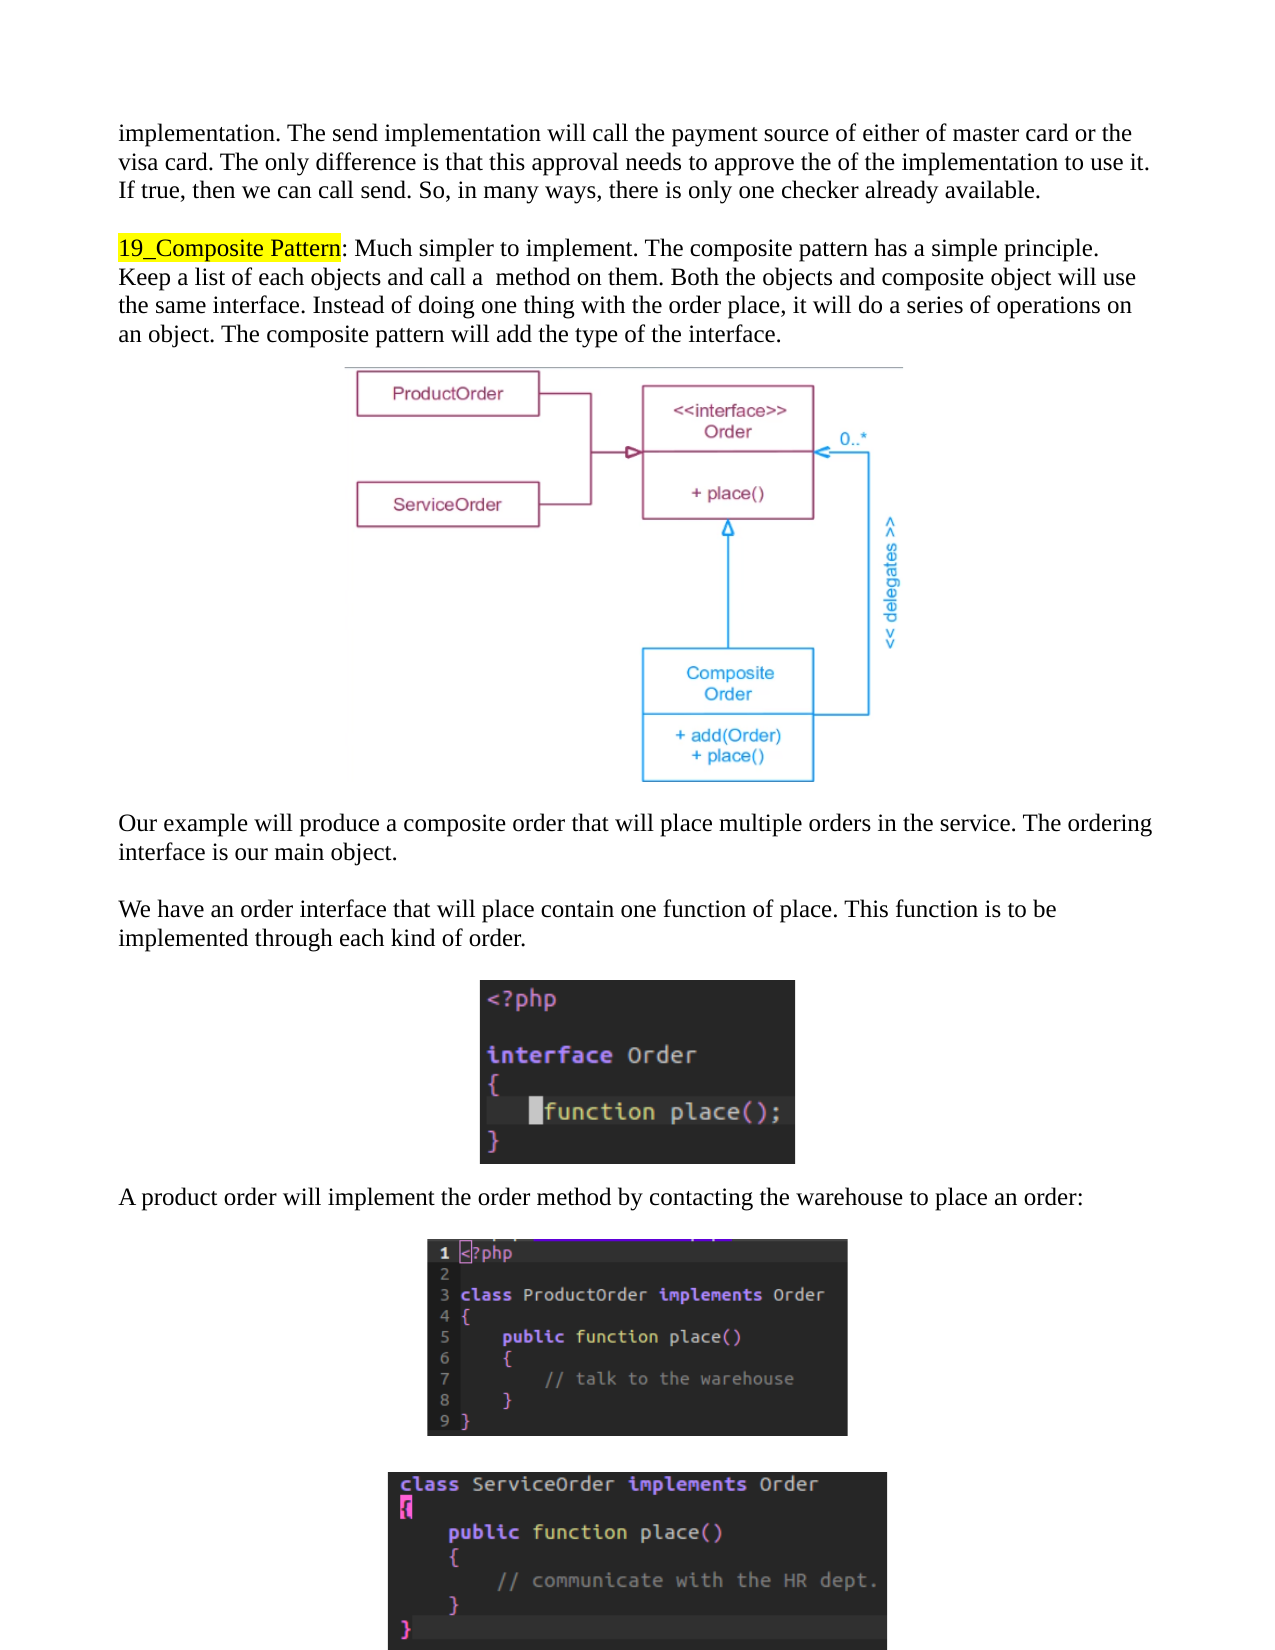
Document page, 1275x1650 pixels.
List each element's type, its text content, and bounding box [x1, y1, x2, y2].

text A product order will implement the order method by contacting the warehouse to place an order: [118, 1182, 1157, 1211]
text We have an order interface that will place contain one function of place. This function is to be implemented through each kind of order. [118, 894, 1157, 952]
text 19_Composite Pattern: Much simpler to implement. The composite pattern has a simple principle. Keep a list of each objects and call a method on them. Both the objects and composite object will use the same interface. Instead of doing one thing with the order place, it will do a series of operations on an object. The composite pattern will add the type of the interface. [118, 233, 1157, 348]
text implementation. The send implementation will call the payment source of either of master card or the visa card. The only difference is that this approval needs to approve the of the implementation to use it. If true, then we can call send. So, in many ways, there is only one checker already available. [118, 118, 1157, 204]
picture [479, 980, 796, 1164]
picture [427, 1239, 848, 1436]
picture [387, 1472, 888, 1650]
picture [344, 367, 904, 782]
text Our example will produce a composite order that will place multiple orders in the service. The ordering interface is our main object. [118, 808, 1157, 866]
